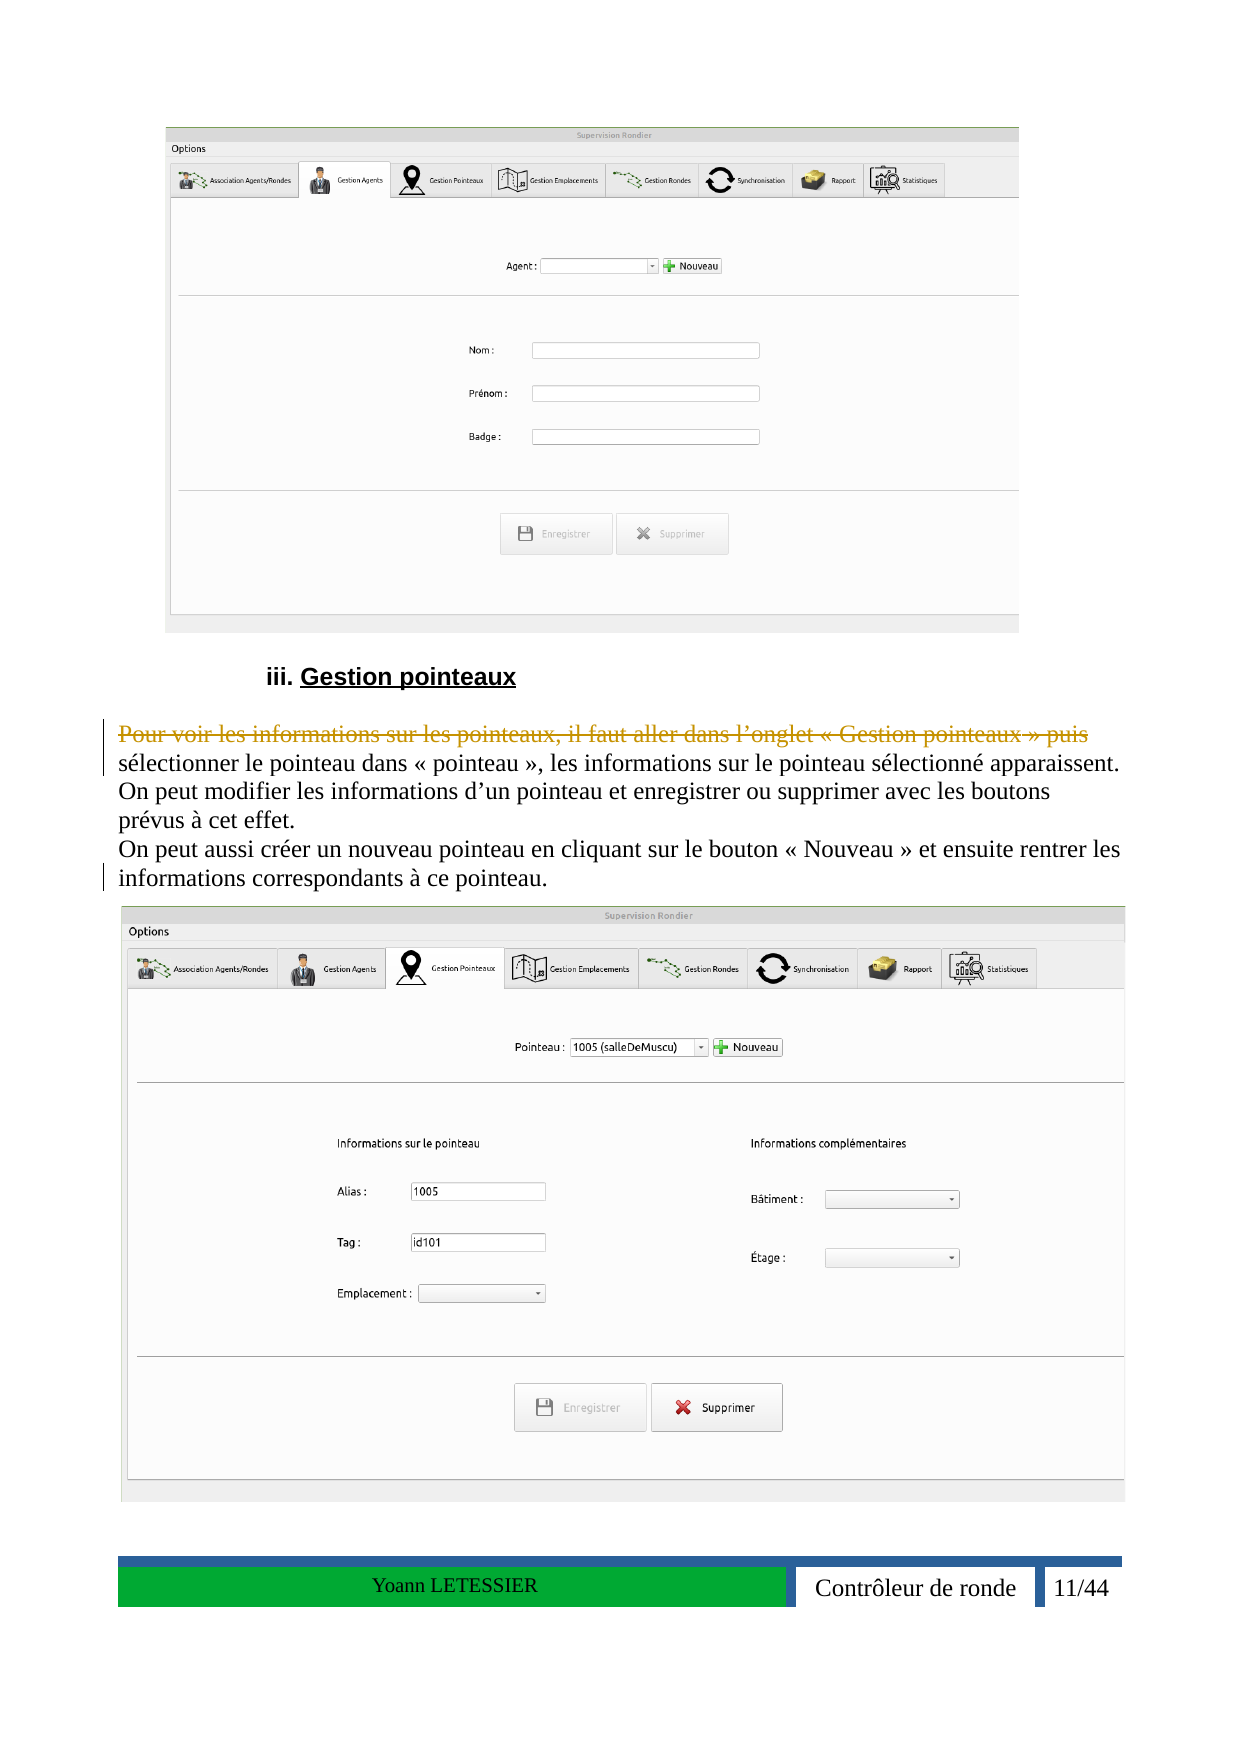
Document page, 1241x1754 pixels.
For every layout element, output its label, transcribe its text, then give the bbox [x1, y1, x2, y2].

subtitle Gestion pointeaux [266, 662, 1122, 690]
picture [121, 906, 1126, 1502]
picture [165, 127, 1019, 633]
text sélectionner le pointeau dans « pointeau », les informations sur le pointeau sélectionné apparaissent. On peut modifier les informations d’un pointeau et enregistrer ou supprimer avec les boutons prévus à cet effet. [118, 719, 1122, 834]
text On peut aussi créer un nouveau pointeau en cliquant sur le bouton « Nouveau » et ensuite rentrer les informations correspondants à ce pointeau. [118, 834, 1122, 891]
